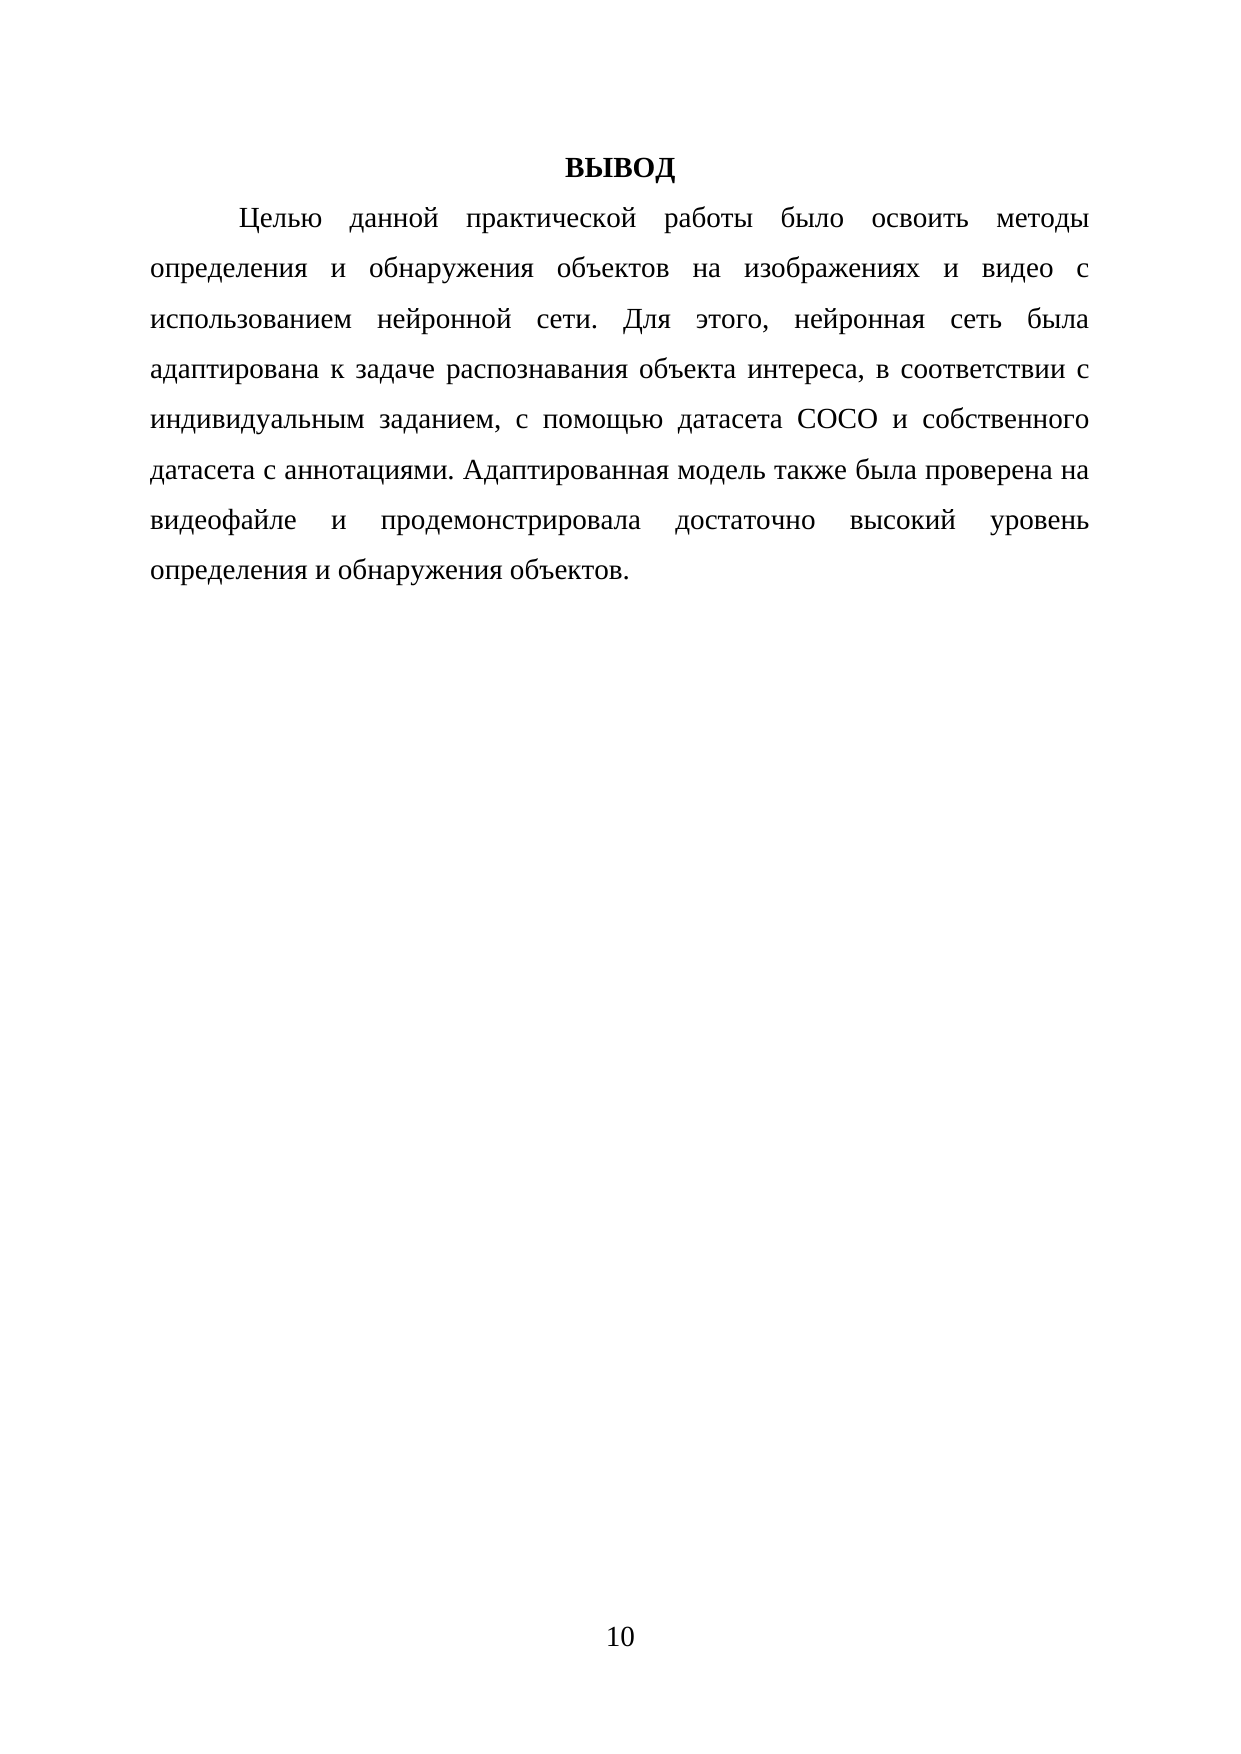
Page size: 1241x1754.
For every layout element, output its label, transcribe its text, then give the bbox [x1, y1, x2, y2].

text Целью данной практической работы было освоить методы определения и обнаружения объектов на изображениях и видео с использованием нейронной сети. Для этого, нейронная сеть была адаптирована к задаче распознавания объекта интереса, в соответствии с индивидуальным заданием, с помощью датасета COCO и собственного датасета с аннотациями. Адаптированная модель также была проверена на видеофайле и продемонстрировала достаточно высокий уровень определения и обнаружения объектов. [150, 200, 1090, 586]
subtitle ВЫВОД [150, 150, 1090, 183]
